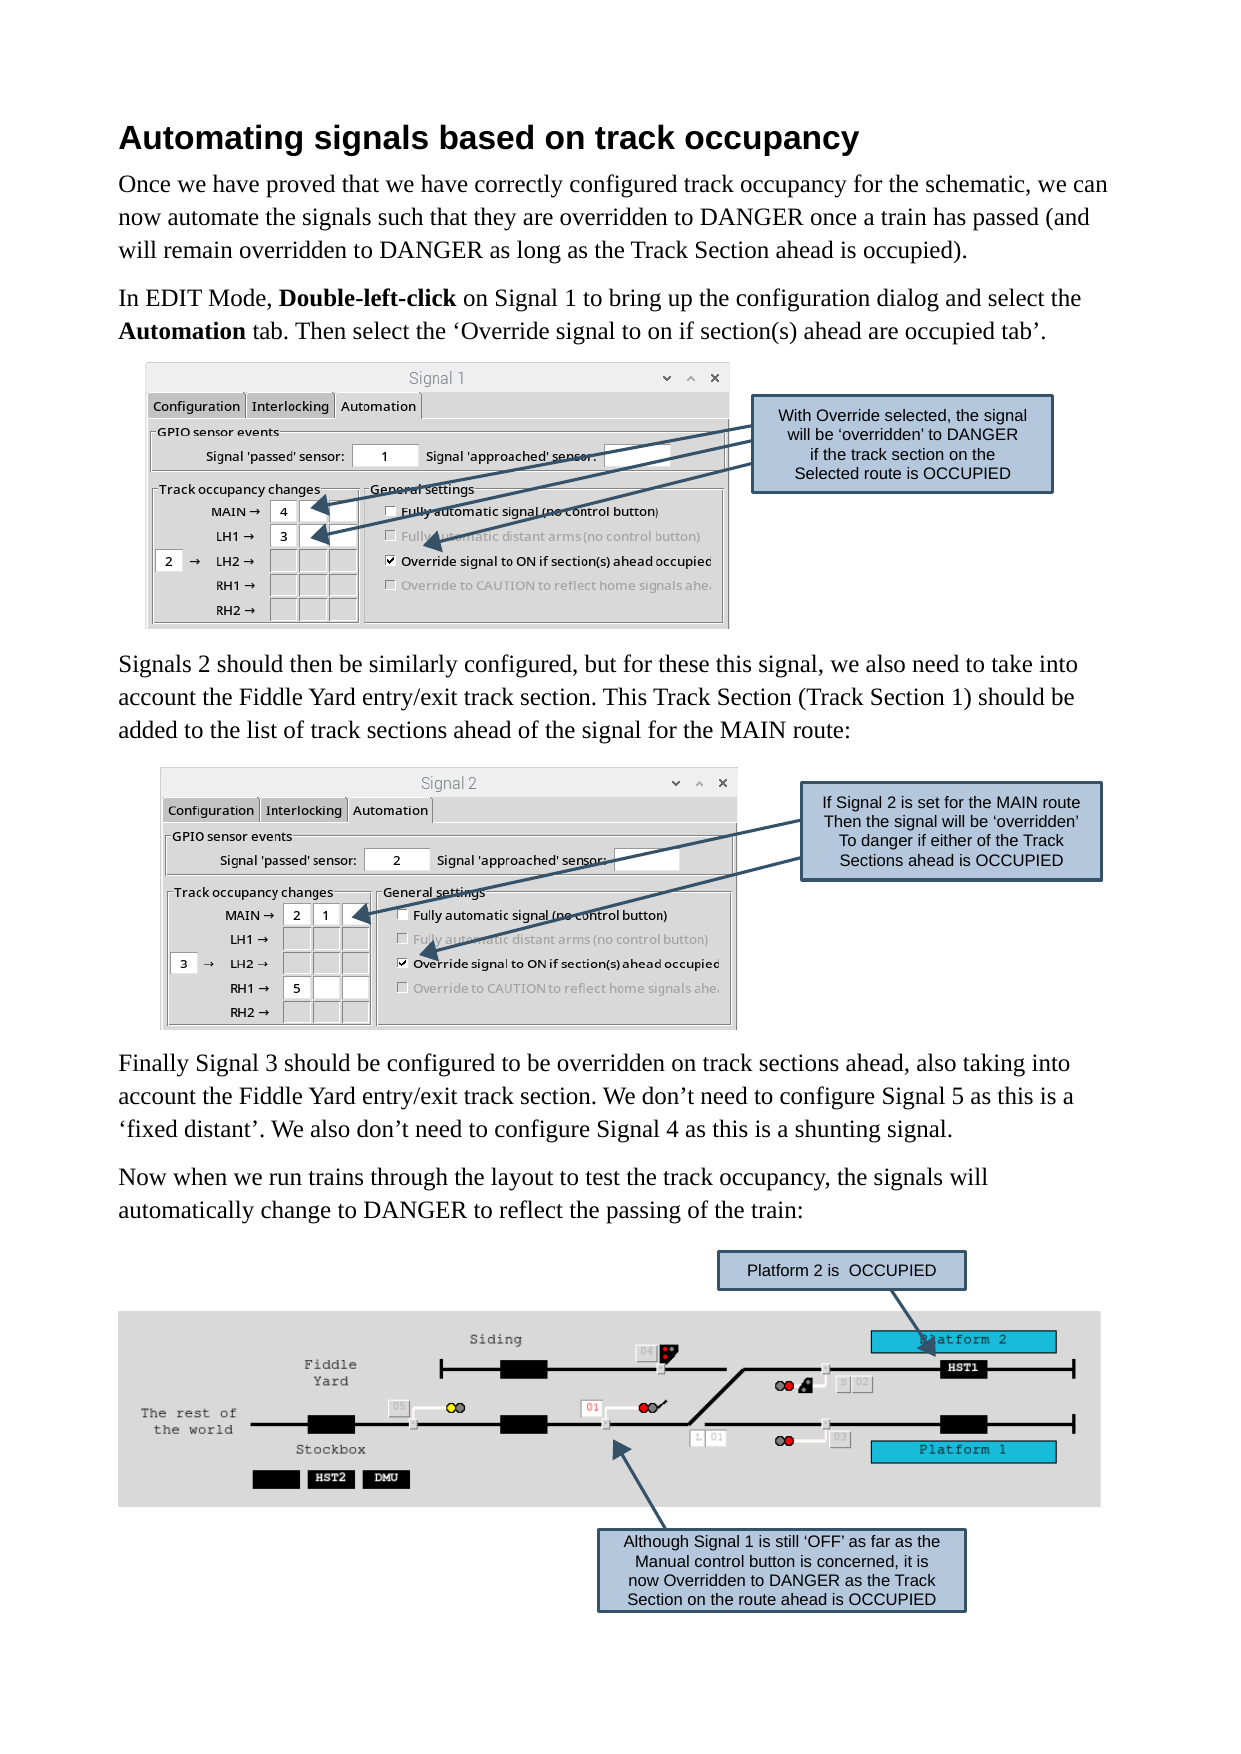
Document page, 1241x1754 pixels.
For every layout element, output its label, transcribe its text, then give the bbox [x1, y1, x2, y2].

picture [145, 362, 730, 629]
text In EDIT Mode, Double-left-click on Signal 1 to bring up the configuration dialog and select the Automation tab. Then select the ‘Override signal to on if section(s) ahead are occupied tab’. [118, 283, 1122, 345]
subtitle Automating signals based on track occupancy [118, 118, 1122, 157]
text Once we have proved that we have correctly configured track occupancy for the schematic, we can now automate the signals such that they are overridden to DANGER once a train has passed (and will remain overridden to DANGER as long as the Track Section ahead is occupied). [118, 169, 1122, 264]
text Finally Signal 3 should be configured to be overridden on track sections ahead, also taking into account the Fiddle Yard entry/exit track section. We don’t need to configure Signal 5 as this is a ‘fixed distant’. We also don’t need to configure Signal 4 as this is a shunting signal. [118, 1048, 1122, 1143]
picture [160, 767, 738, 1030]
text Signals 2 should then be similarly configured, but for these this signal, we also need to take into account the Fiddle Yard entry/exit track section. This Track Section (Track Section 1) should be added to the list of track sections ahead of the signal for the MAIN route: [118, 649, 1122, 744]
picture [118, 1311, 1101, 1507]
text Now when we run trains through the layout to test the track occupancy, the signals will automatically change to DANGER to reflect the passing of the train: [118, 1162, 1122, 1224]
